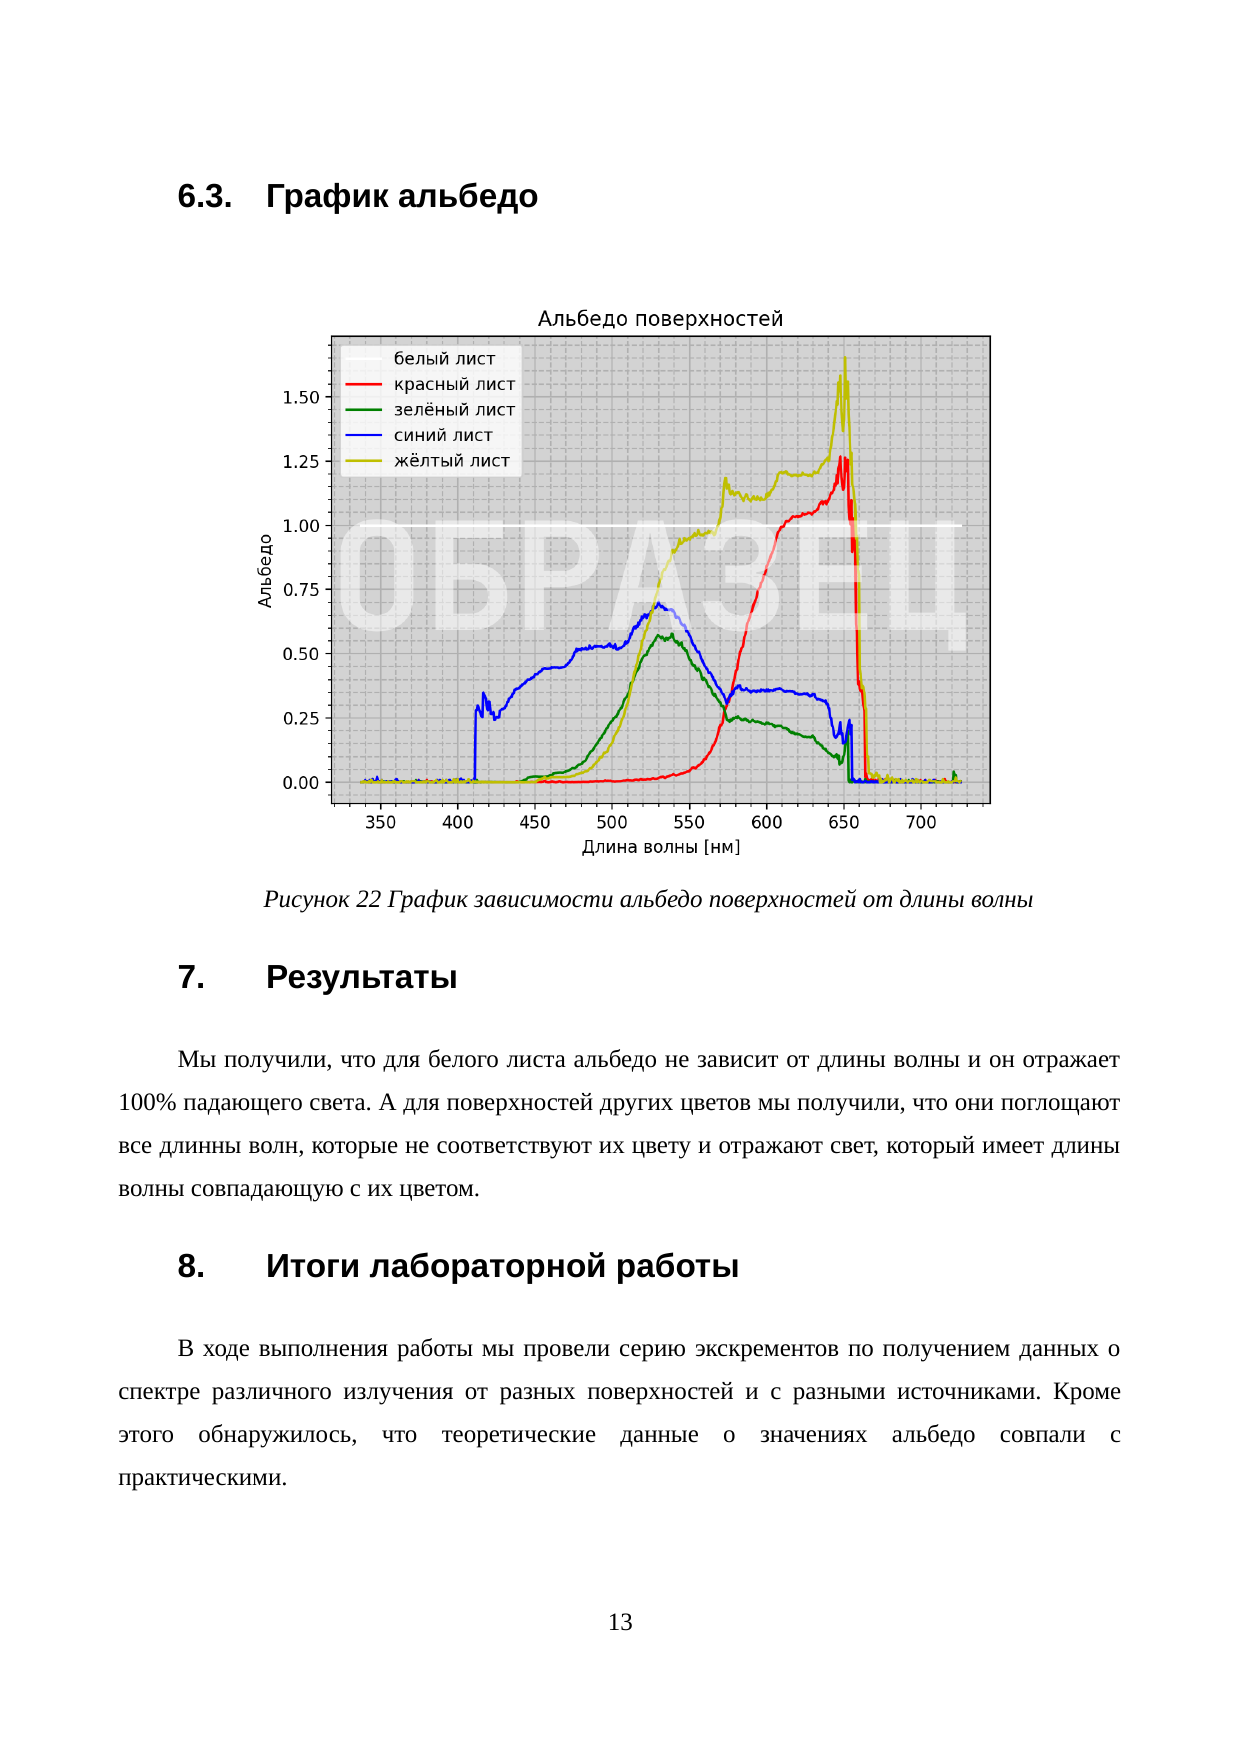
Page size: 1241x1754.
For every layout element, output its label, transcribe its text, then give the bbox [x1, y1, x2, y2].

text Рисунок 22 График зависимости альбедо поверхностей от длины волны [118, 884, 1122, 913]
text Мы получили, что для белого листа альбедо не зависит от длины волны и он отражает 100% падающего света. А для поверхностей других цветов мы получили, что они поглощают все длинны волн, которые не соответствуют их цвету и отражают свет, который имеет длины волны совпадающую с их цветом. [118, 1044, 1122, 1202]
text В ходе выполнения работы мы провели серию экскрементов по получением данных о спектре различного излучения от разных поверхностей и с разными источниками. Кроме этого обнаружилось, что теоретические данные о значениях альбедо совпали с практическими. [118, 1333, 1122, 1491]
subtitle Итоги лабораторной работы [118, 1246, 1122, 1284]
picture [225, 263, 1075, 870]
subtitle График альбедо [118, 176, 1122, 215]
subtitle Результаты [118, 957, 1122, 995]
